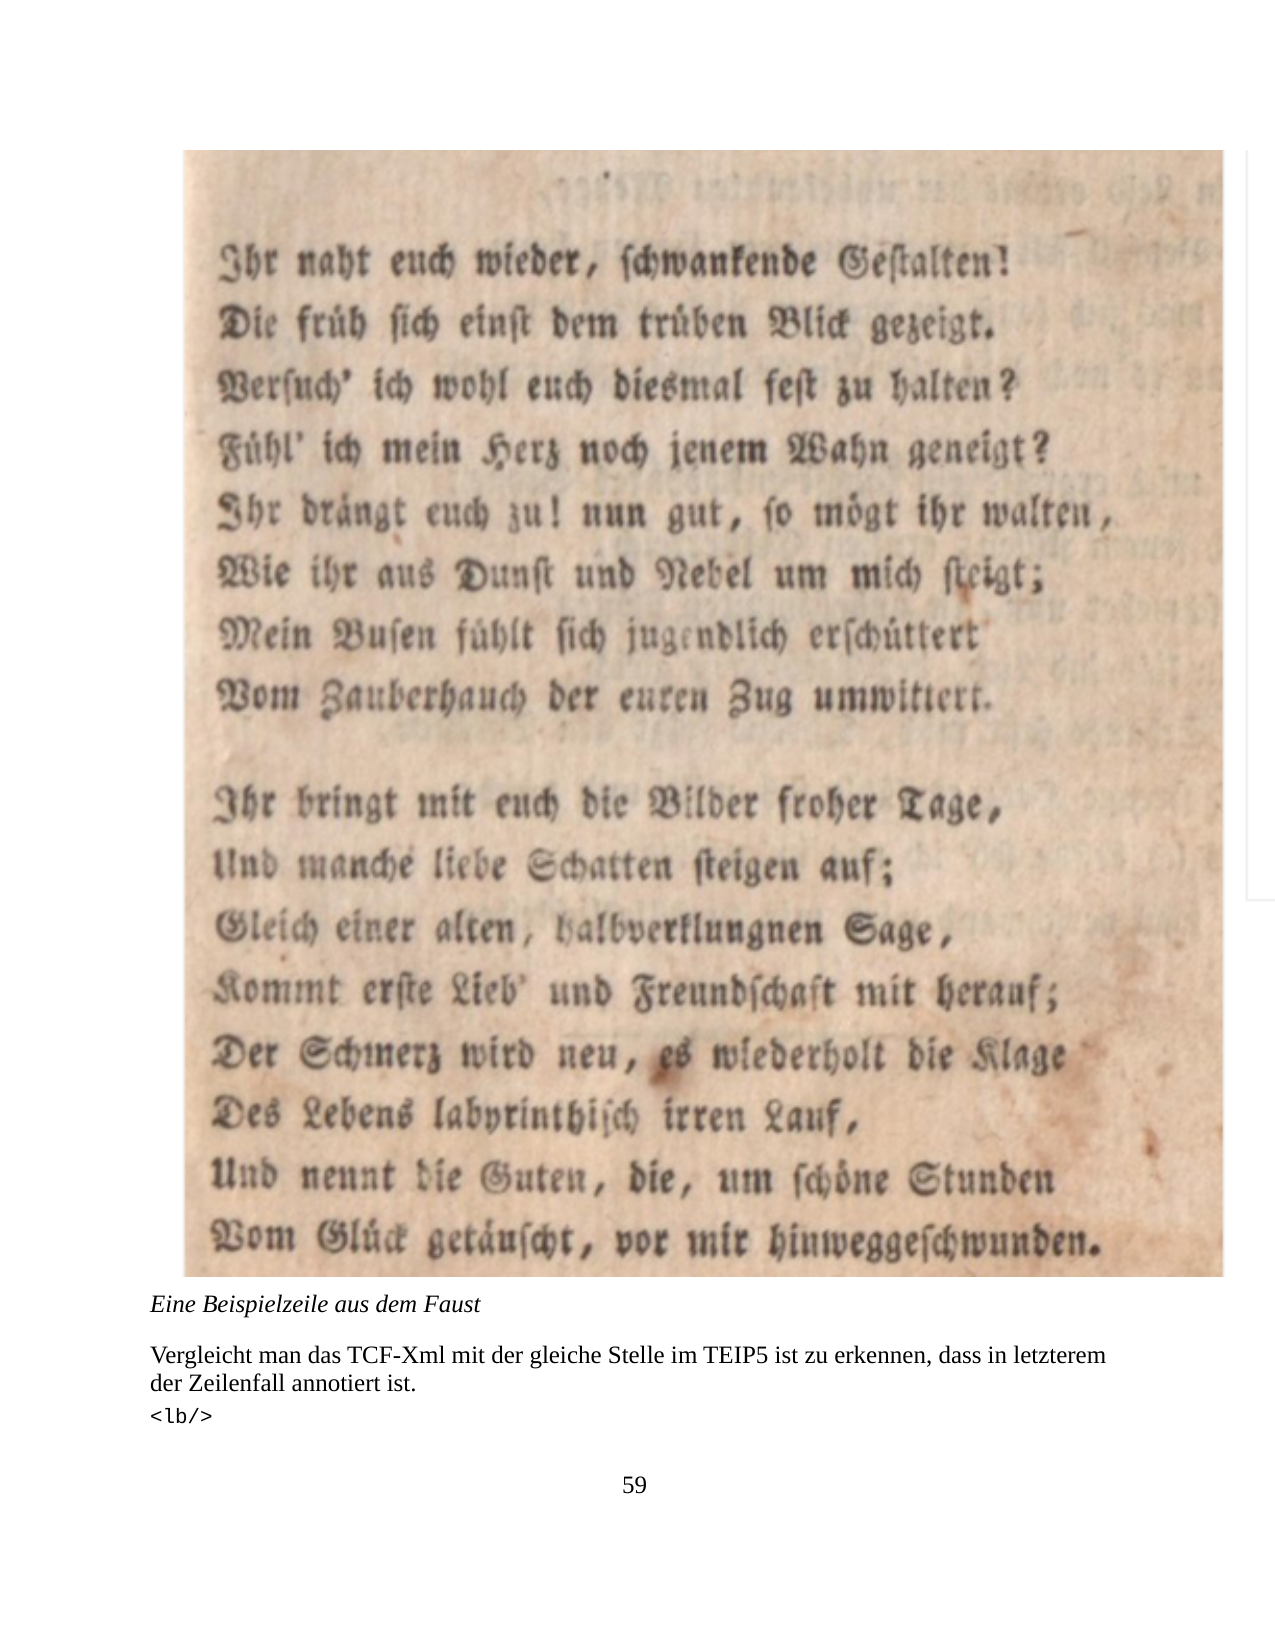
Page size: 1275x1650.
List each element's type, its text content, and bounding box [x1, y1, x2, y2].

text <lb/> [150, 1406, 1125, 1430]
text Vergleicht man das TCF-Xml mit der gleiche Stelle im TEIP5 ist zu erkennen, dass in letzterem der Zeilenfall annotiert ist. [150, 1340, 1125, 1397]
picture [150, 150, 1275, 1277]
text Eine Beispielzeile aus dem Faust [150, 1289, 1125, 1318]
